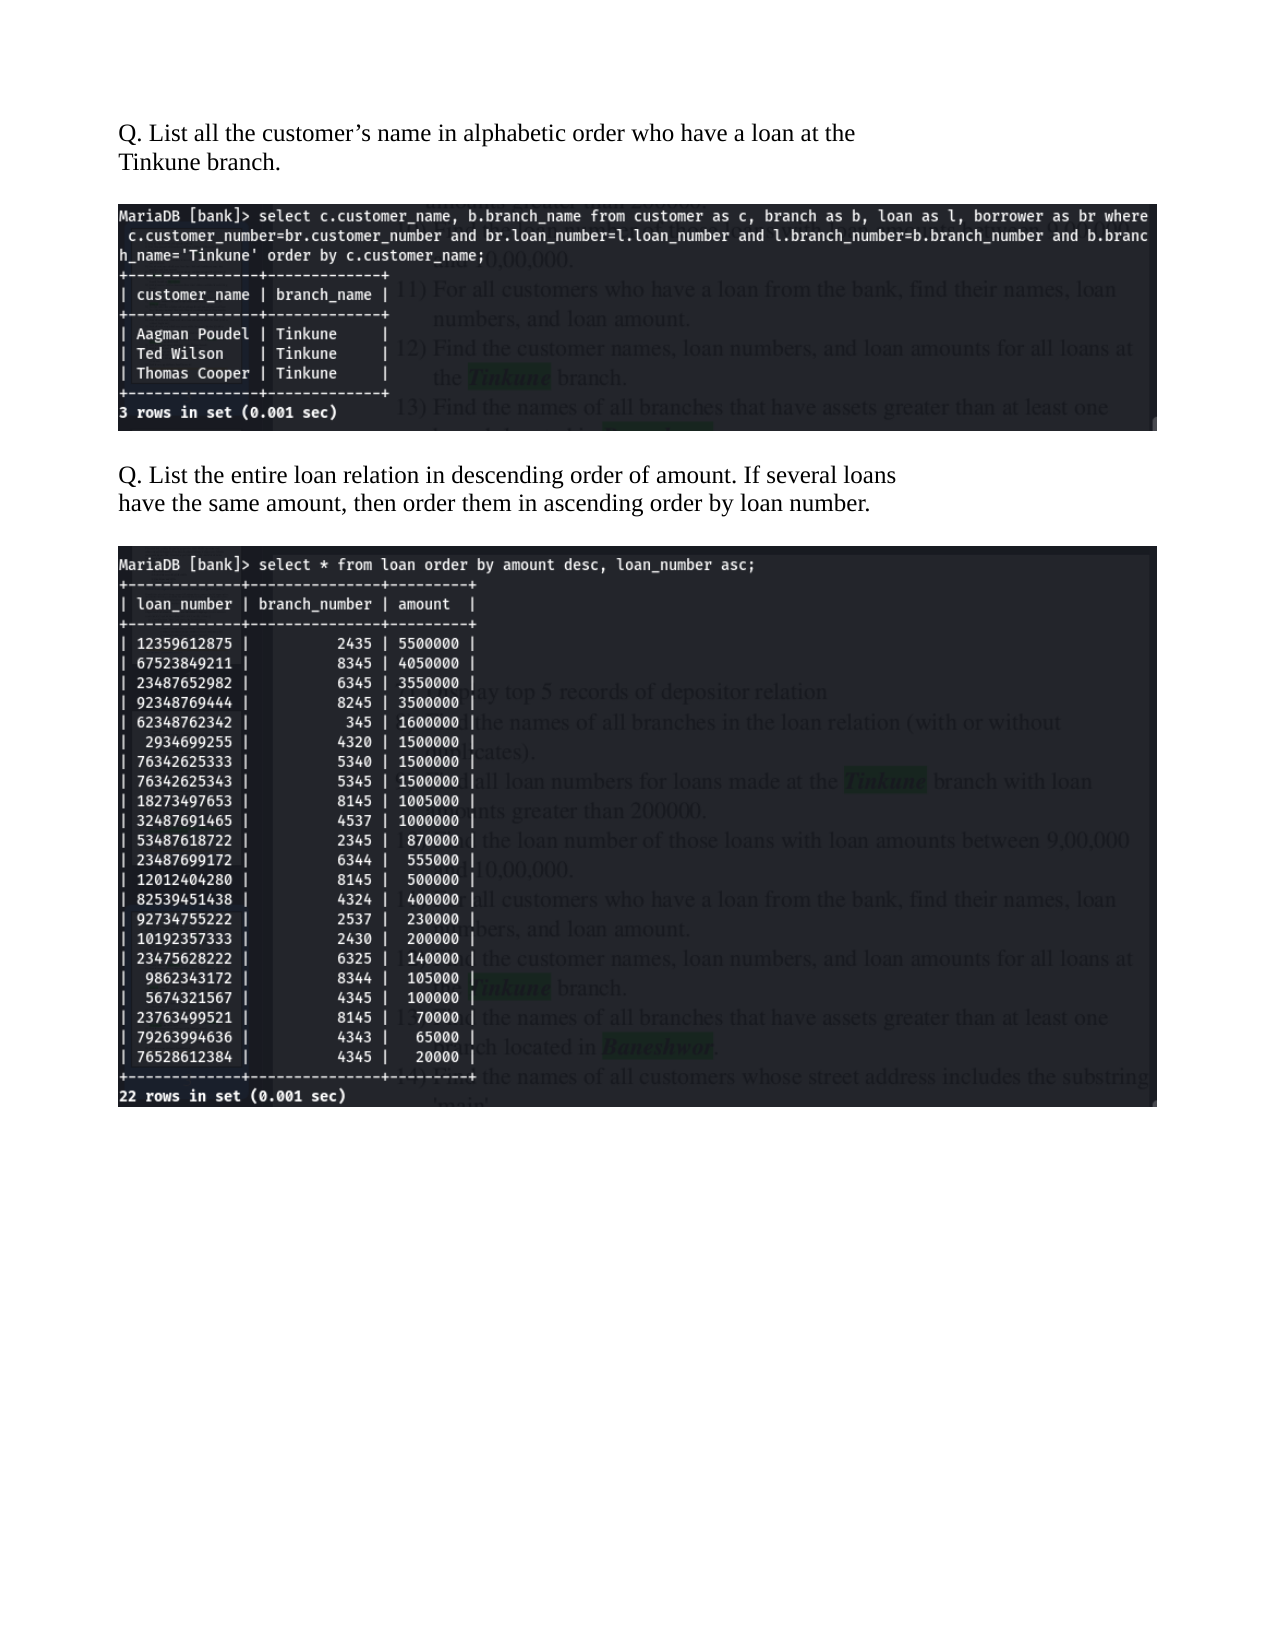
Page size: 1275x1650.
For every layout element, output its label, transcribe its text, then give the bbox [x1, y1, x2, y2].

text have the same amount, then order them in ascending order by loan number. [118, 488, 1157, 517]
text Tinkune branch. [118, 147, 1157, 176]
text Q. List the entire loan relation in descending order of amount. If several loans [118, 460, 1157, 488]
picture [118, 546, 1157, 1107]
picture [118, 204, 1157, 431]
text Q. List all the customer’s name in alphabetic order who have a loan at the [118, 118, 1157, 147]
